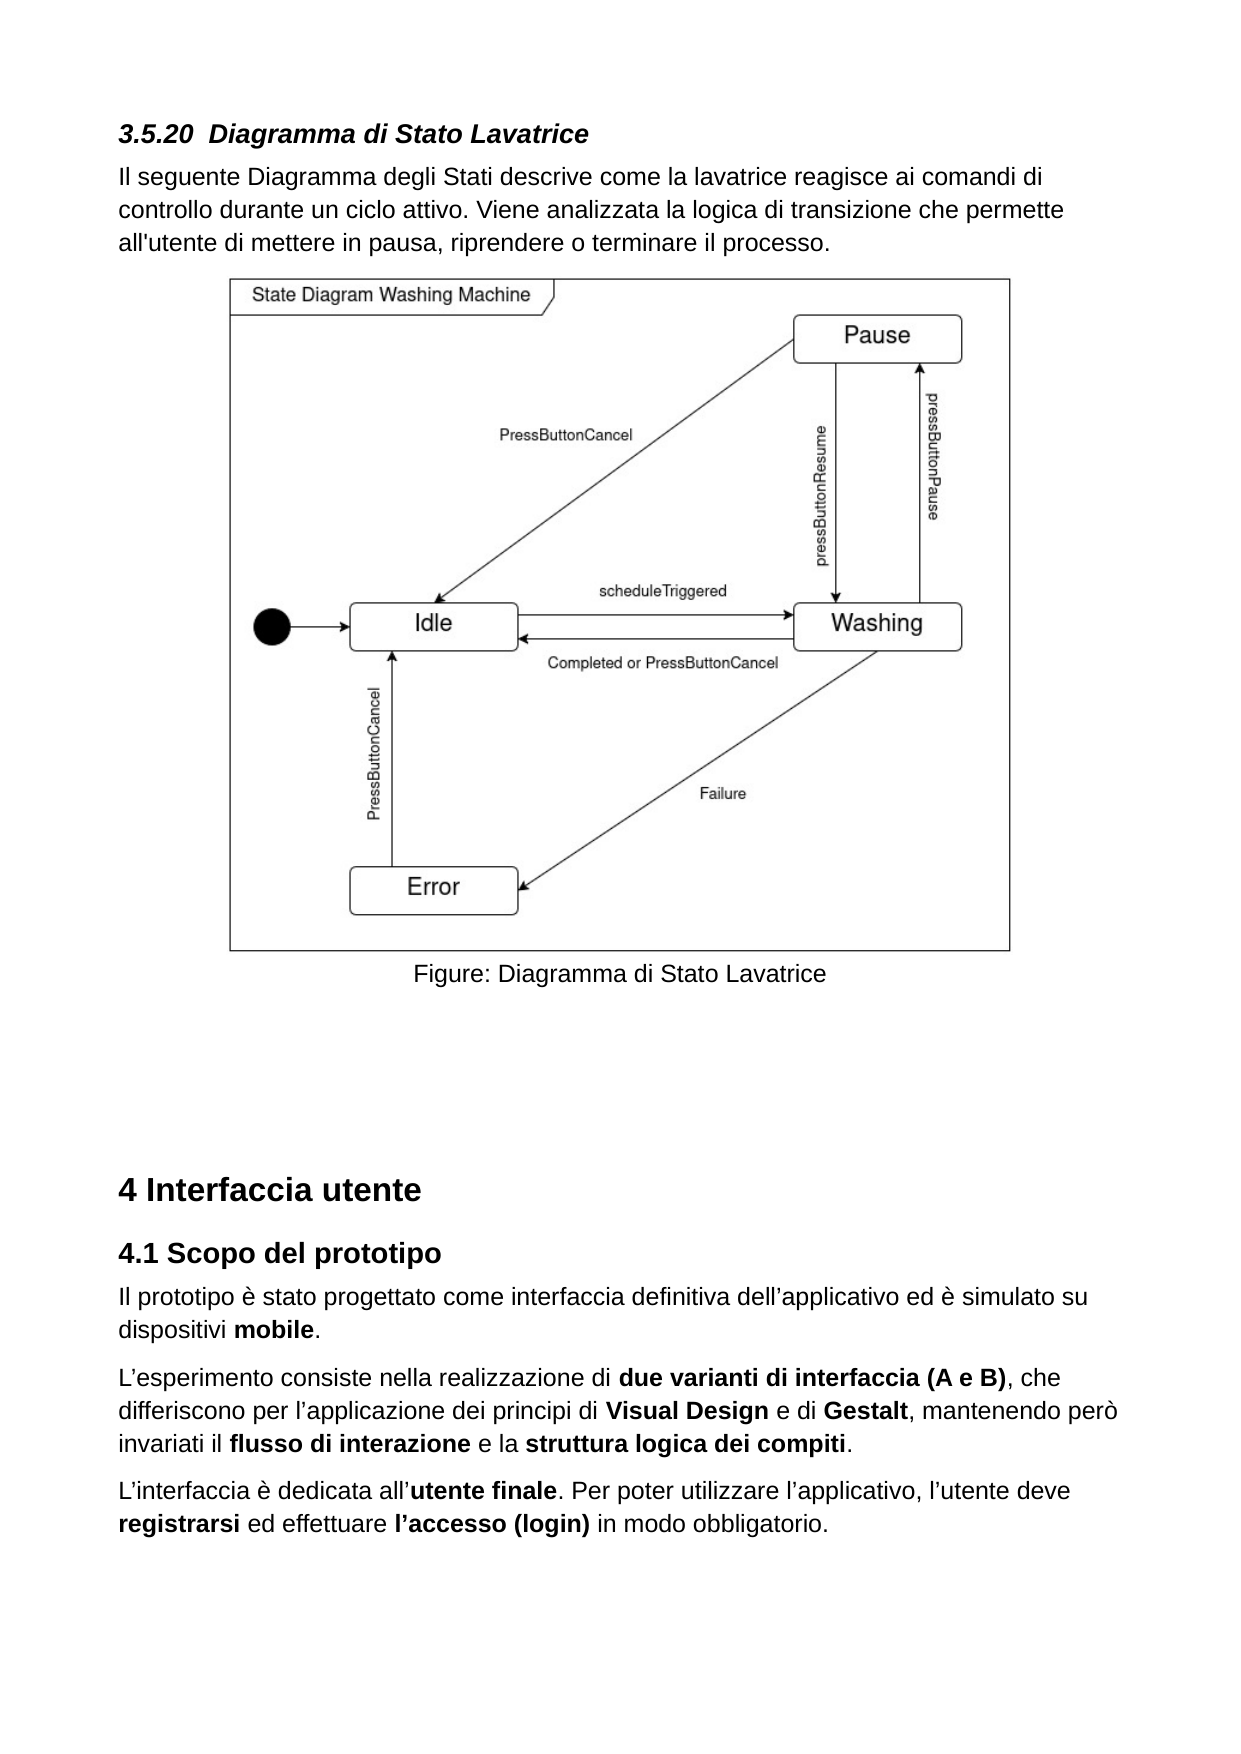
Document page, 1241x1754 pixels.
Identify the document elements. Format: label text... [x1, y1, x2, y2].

text Figure: Diagramma di Stato Lavatrice [118, 276, 1122, 988]
picture [226, 275, 1014, 955]
subtitle 3.5.20 Diagramma di Stato Lavatrice [118, 118, 1122, 149]
text L’esperimento consiste nella realizzazione di due varianti di interfaccia (A e B), che differiscono per l’applicazione dei principi di Visual Design e di Gestalt, mantenendo però invariati il flusso di interazione e la struttura logica dei compiti. [118, 1363, 1122, 1457]
subtitle 4 Interfaccia utente [118, 1170, 1122, 1209]
text Il prototipo è stato progettato come interfaccia definitiva dell’applicativo ed è simulato su dispositivi mobile. [118, 1282, 1122, 1344]
text Il seguente Diagramma degli Stati descrive come la lavatrice reagisce ai comandi di controllo durante un ciclo attivo. Viene analizzata la logica di transizione che permette all'utente di mettere in pausa, riprendere o terminare il processo. [118, 162, 1122, 257]
text L’interfaccia è dedicata all’utente finale. Per poter utilizzare l’applicativo, l’utente deve registrarsi ed effettuare l’accesso (login) in modo obbligatorio. [118, 1476, 1122, 1538]
subtitle 4.1 Scopo del prototipo [118, 1236, 1122, 1269]
